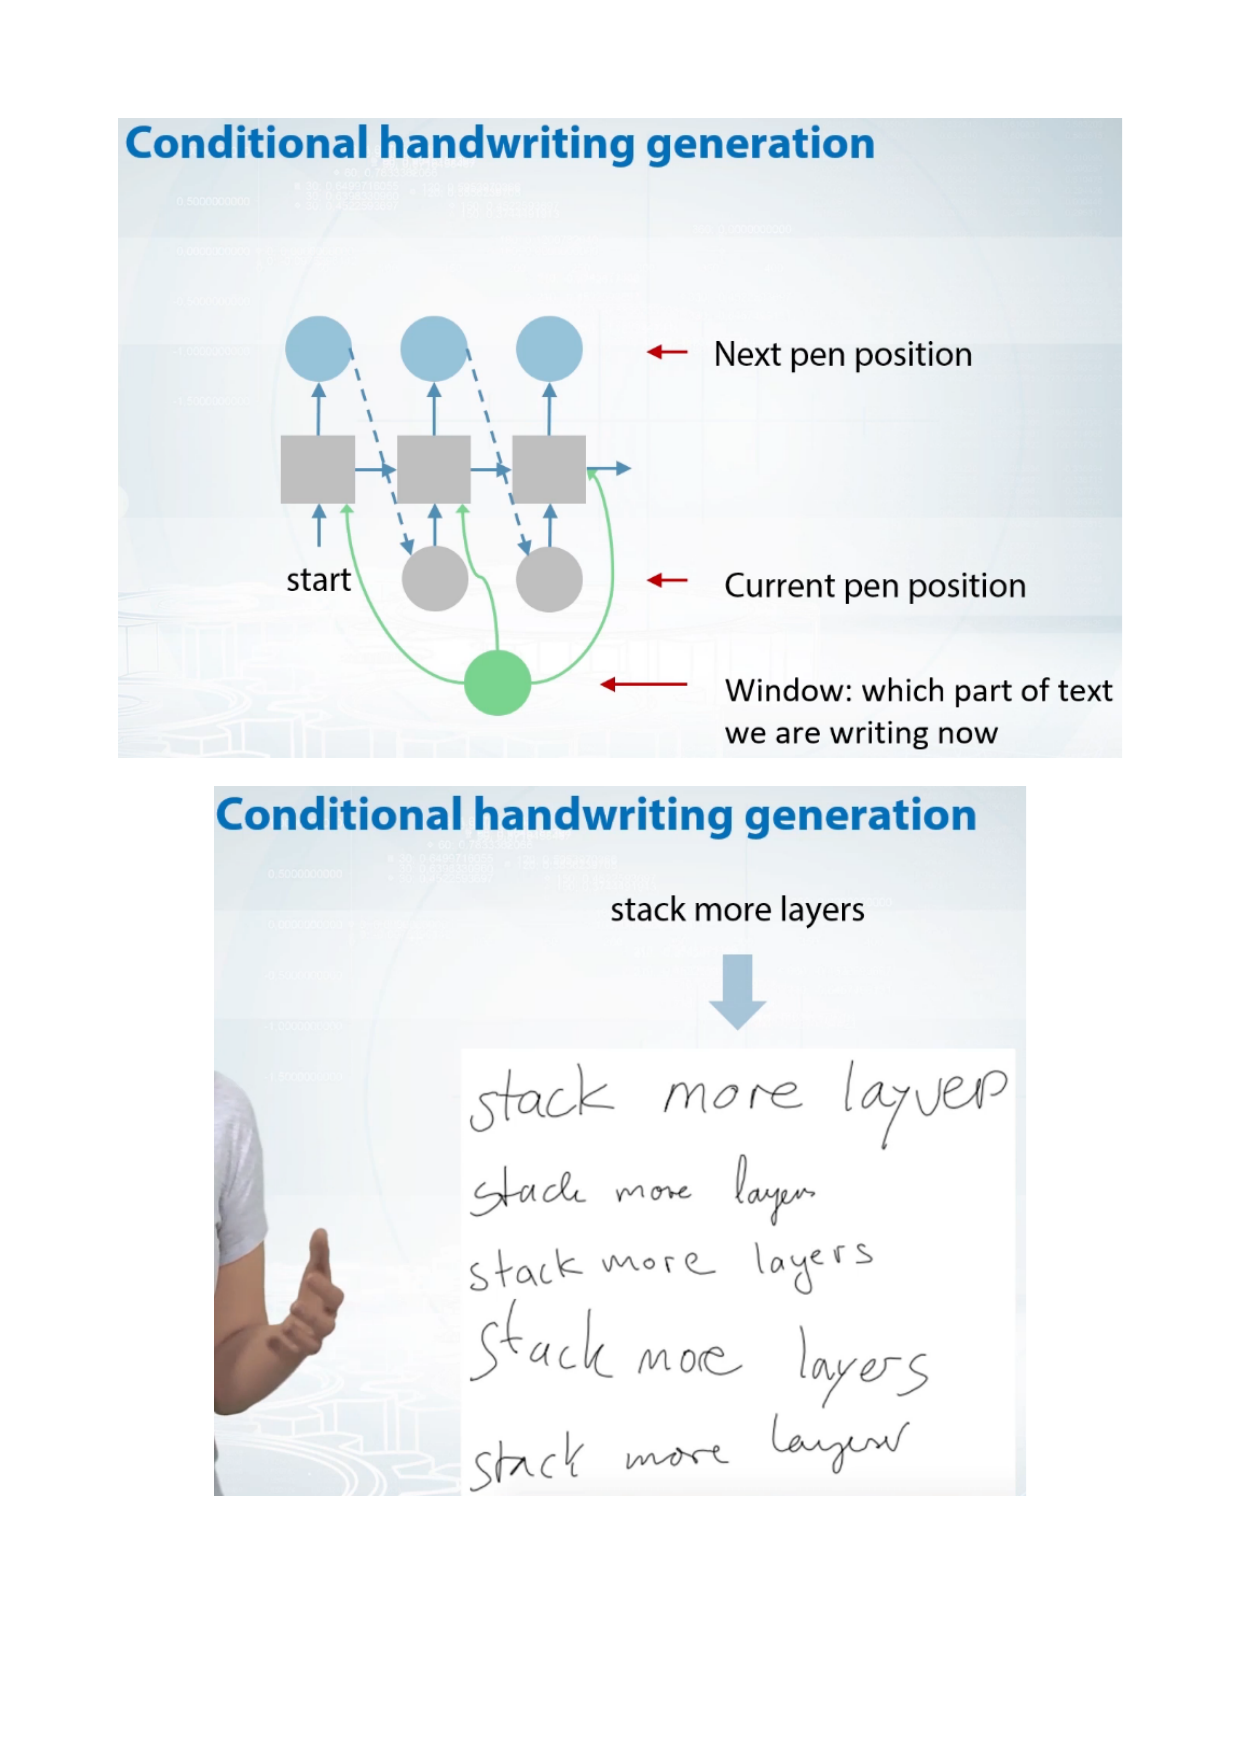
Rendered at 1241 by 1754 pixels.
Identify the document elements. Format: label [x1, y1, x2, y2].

picture [214, 786, 1027, 1496]
picture [118, 118, 1123, 758]
